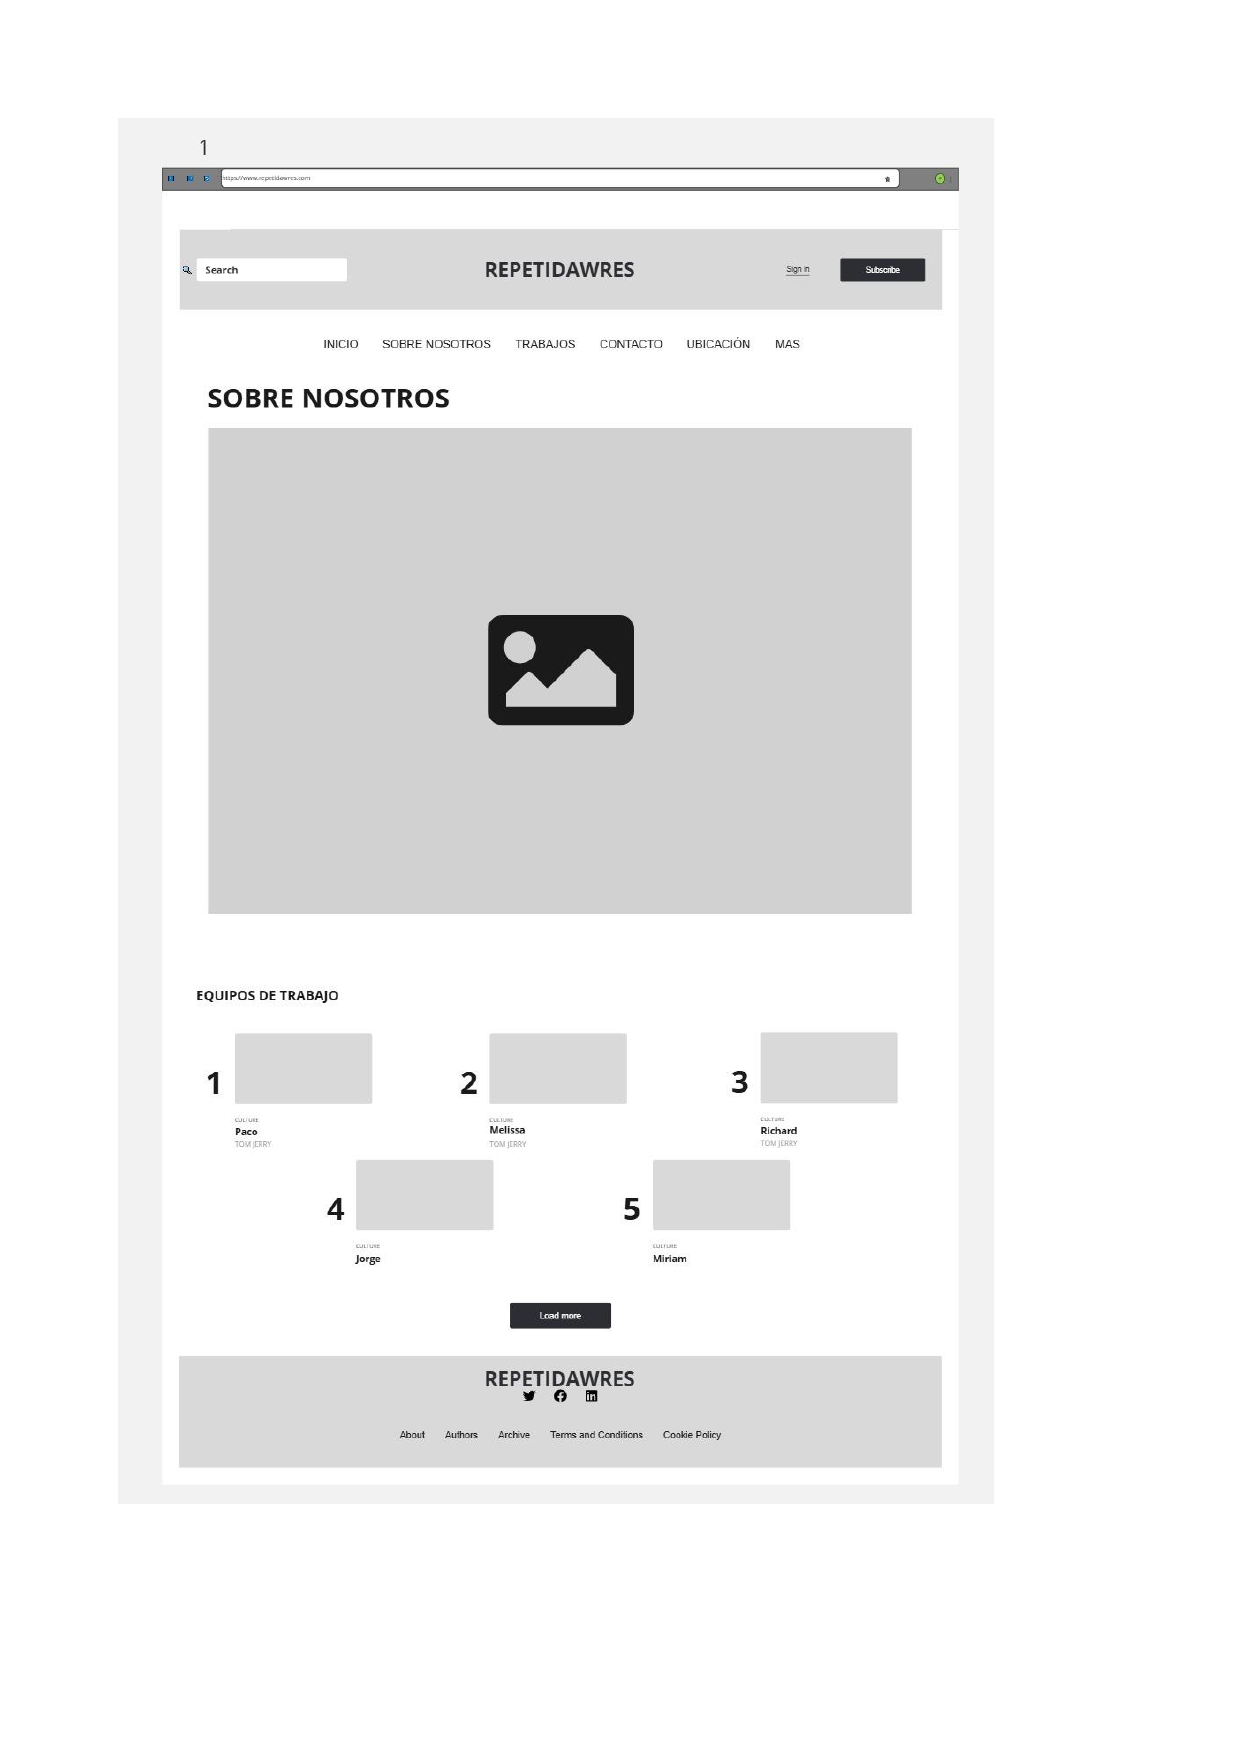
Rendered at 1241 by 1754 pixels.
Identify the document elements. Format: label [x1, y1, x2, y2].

picture [118, 118, 995, 1504]
